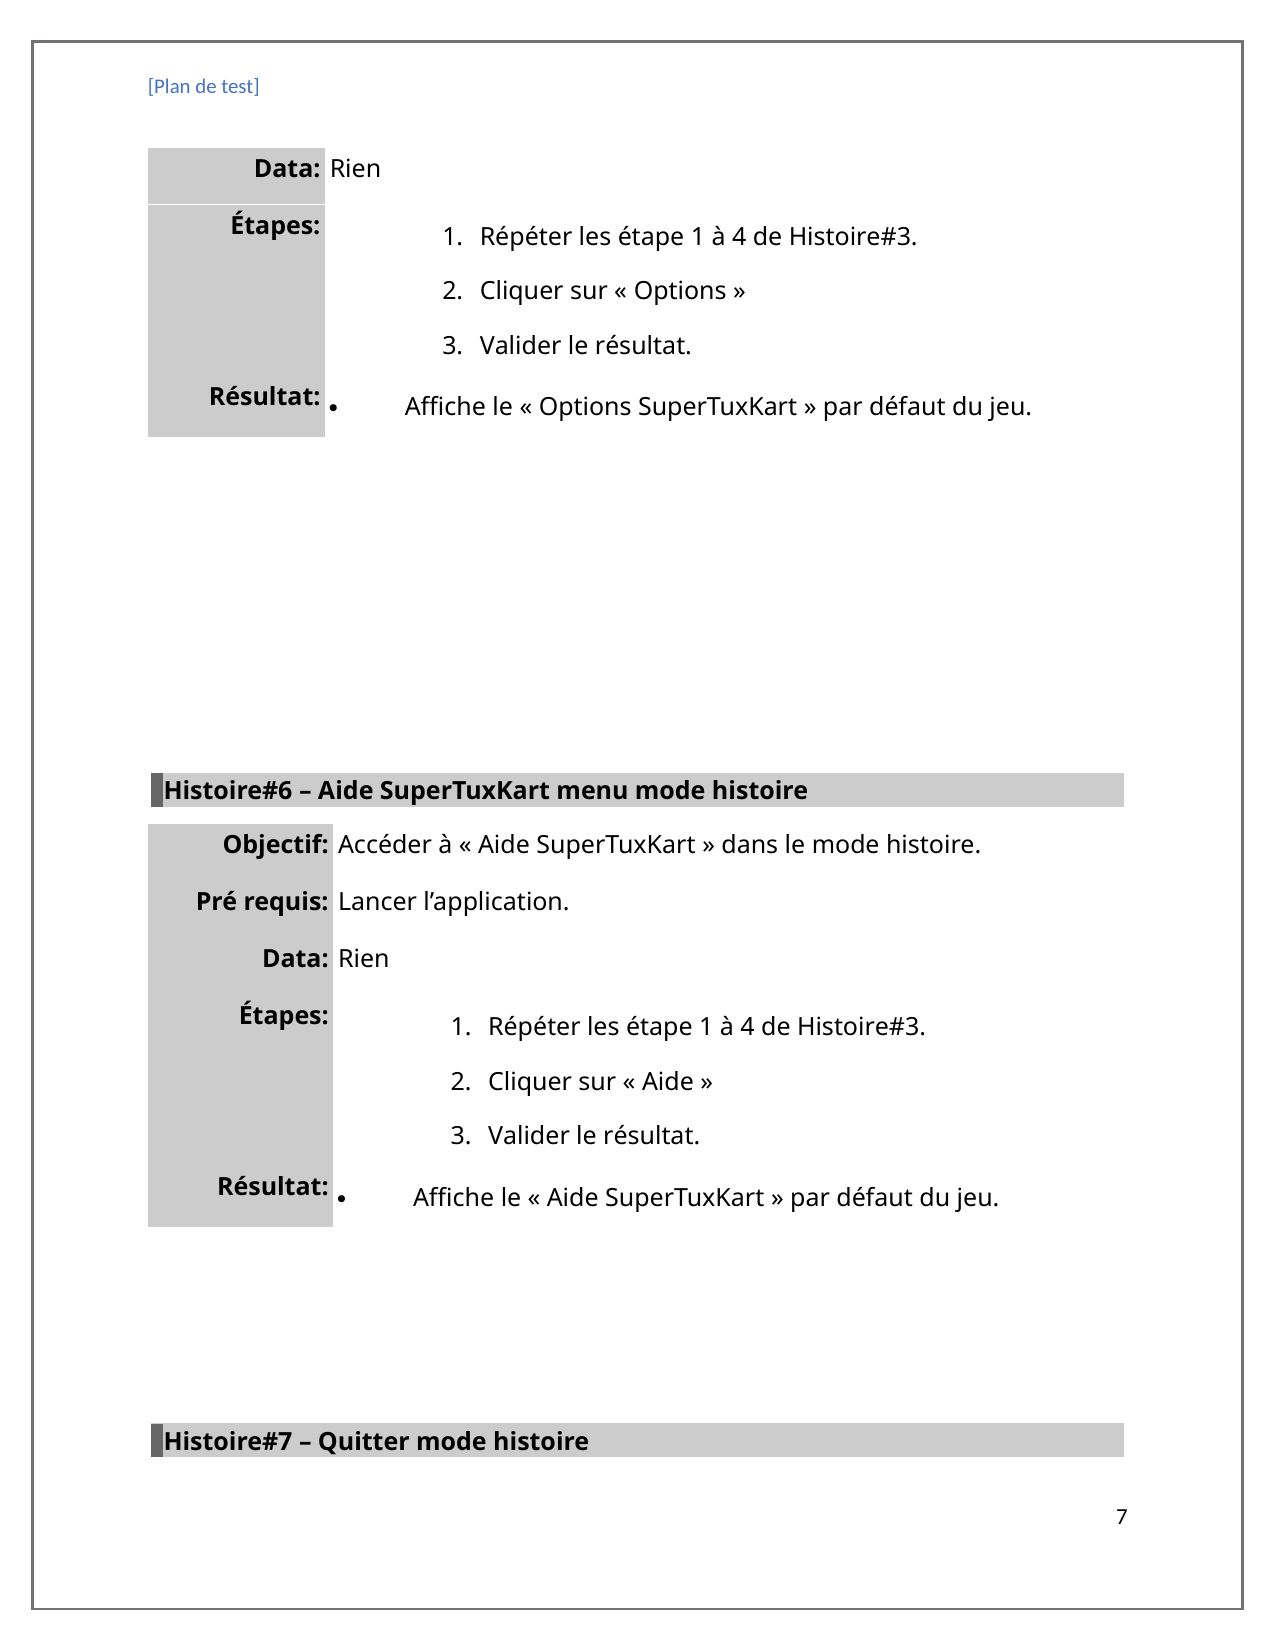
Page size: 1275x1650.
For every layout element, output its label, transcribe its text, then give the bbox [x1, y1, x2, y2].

table_cell Data: [148, 938, 333, 995]
table_cell Lancer l’application. [333, 881, 1127, 938]
table_cell Data: [148, 148, 325, 204]
table_cell Affiche le « Aide SuperTuxKart » par défaut du jeu. [333, 1166, 1127, 1227]
subtitle Histoire#6 – Aide SuperTuxKart menu mode histoire [163, 773, 1124, 807]
table_cell Étapes: [148, 995, 333, 1166]
table_cell Étapes: [148, 205, 325, 376]
table_header Objectif: [148, 824, 333, 881]
table_cell Affiche le « Options SuperTuxKart » par défaut du jeu. [325, 376, 1127, 437]
table_cell Résultat: [148, 376, 325, 437]
table_cell Pré requis: [148, 881, 333, 938]
table_cell Rien [325, 148, 1127, 204]
subtitle Histoire#7 – Quitter mode histoire [151, 1423, 1124, 1457]
table_cell Répéter les étape 1 à 4 de Histoire#3. Cliquer sur « Aide » Valider le résultat. [333, 995, 1127, 1166]
table_cell Rien [333, 938, 1127, 995]
table_header Accéder à « Aide SuperTuxKart » dans le mode histoire. [333, 824, 1127, 881]
table_cell Résultat: [148, 1166, 333, 1227]
table_cell Répéter les étape 1 à 4 de Histoire#3. Cliquer sur « Options » Valider le résultat. [325, 205, 1127, 376]
